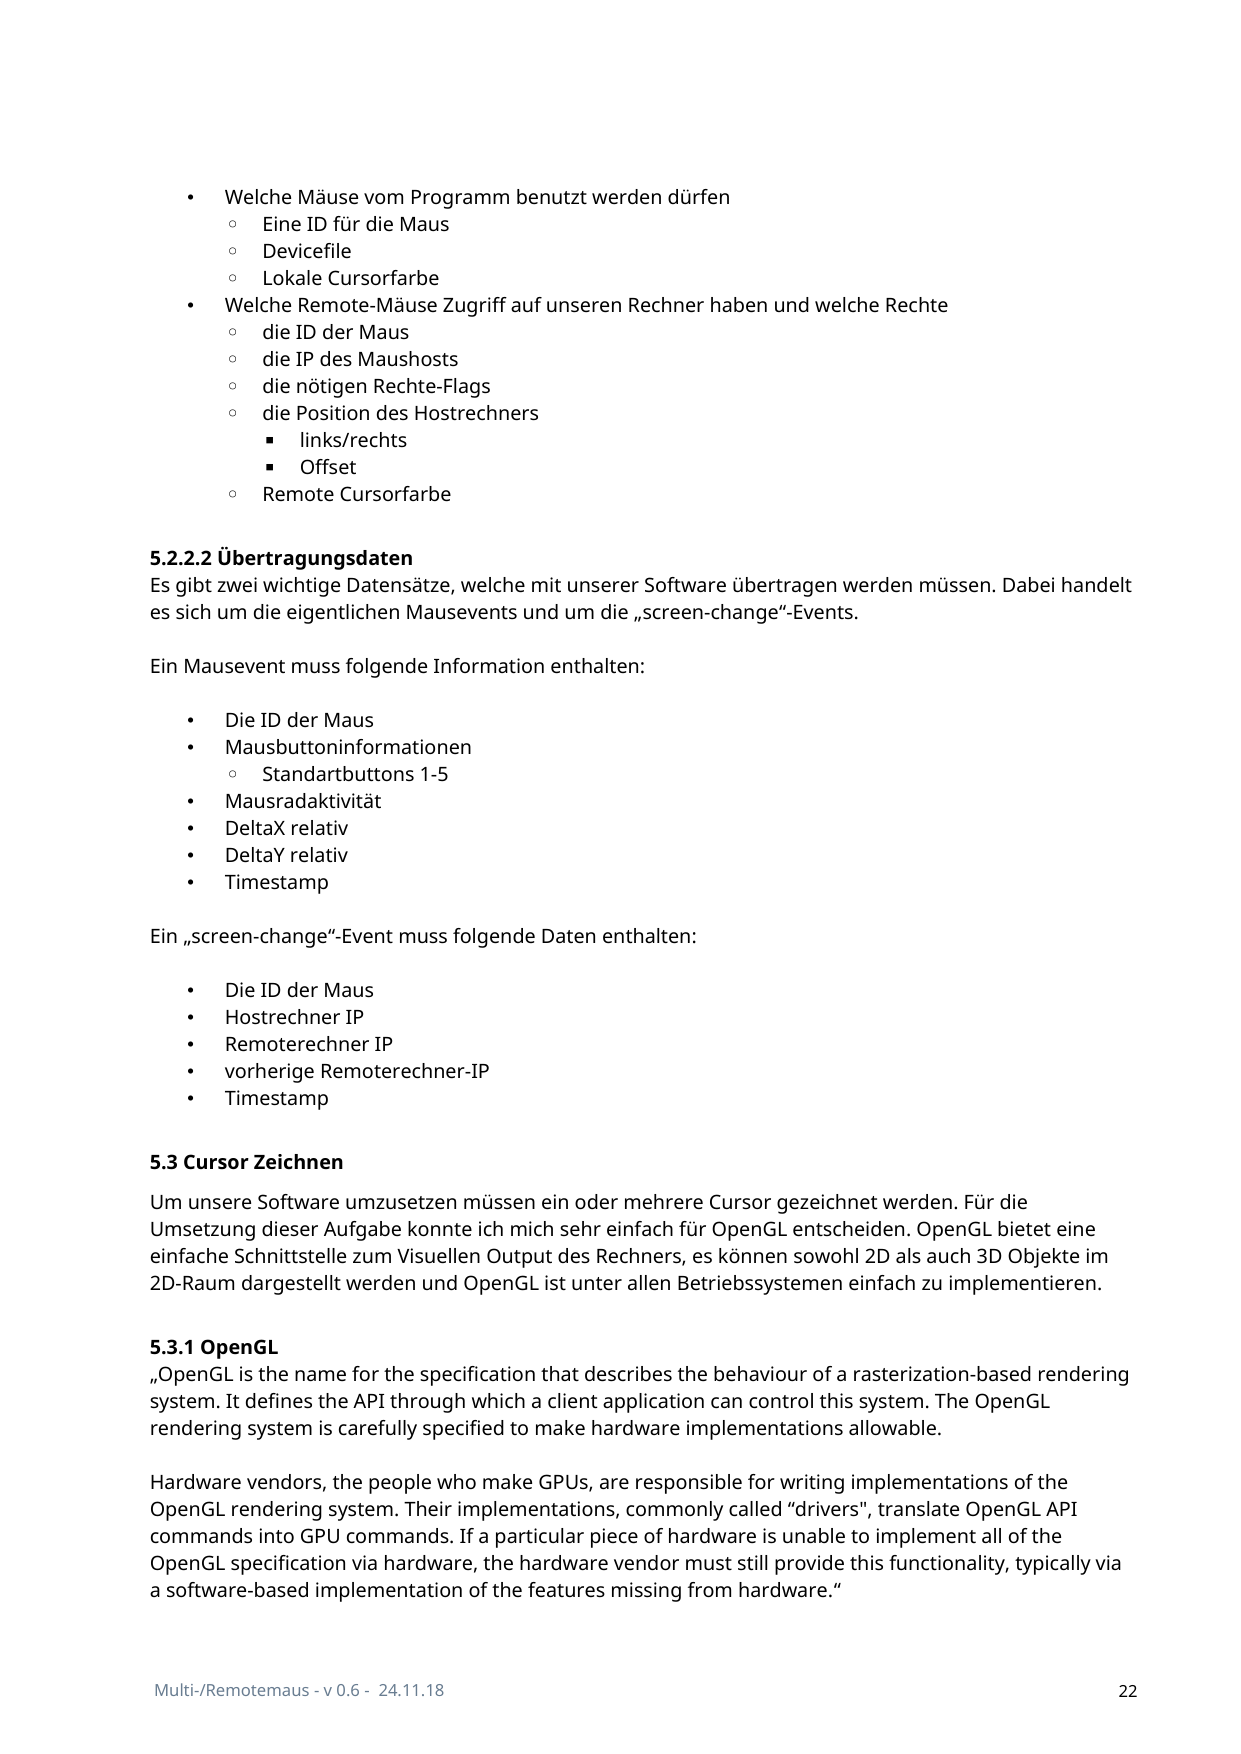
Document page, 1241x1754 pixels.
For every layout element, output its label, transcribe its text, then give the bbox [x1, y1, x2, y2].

list Standartbuttons 1-5 [224, 760, 1136, 787]
list die IP des Maushosts [224, 345, 1136, 372]
list Remoterechner IP [187, 1030, 1136, 1057]
list Mausradaktivität [187, 787, 1136, 814]
text Ein „screen-change“-Event muss folgende Daten enthalten: [149, 922, 1136, 949]
list die ID der Maus [224, 318, 1136, 345]
list Welche Mäuse vom Programm benutzt werden dürfen [187, 183, 1136, 210]
list Remote Cursorfarbe [224, 480, 1136, 507]
list Die ID der Maus [187, 976, 1136, 1003]
list vorherige Remoterechner-IP [187, 1057, 1136, 1084]
list DeltaX relativ [187, 814, 1136, 841]
list Die ID der Maus [187, 706, 1136, 733]
list Devicefile [224, 237, 1136, 264]
list DeltaY relativ [187, 841, 1136, 868]
list Lokale Cursorfarbe [224, 264, 1136, 291]
list die nötigen Rechte-Flags [224, 372, 1136, 399]
text „OpenGL is the name for the specification that describes the behaviour of a rasterization-based rendering system. It defines the API through which a client application can control this system. The OpenGL rendering system is carefully specified to make hardware implementations allowable. [149, 1360, 1136, 1441]
list links/rechts [262, 426, 1136, 453]
subtitle Übertragungsdaten [149, 544, 1136, 571]
list Mausbuttoninformationen [187, 733, 1136, 760]
list Offset [262, 453, 1136, 480]
list Eine ID für die Maus [224, 210, 1136, 237]
text Es gibt zwei wichtige Datensätze, welche mit unserer Software übertragen werden müssen. Dabei handelt es sich um die eigentlichen Mausevents und um die „screen-change“-Events. [149, 571, 1136, 625]
text Ein Mausevent muss folgende Information enthalten: [149, 652, 1136, 679]
text Um unsere Software umzusetzen müssen ein oder mehrere Cursor gezeichnet werden. Für die Umsetzung dieser Aufgabe konnte ich mich sehr einfach für OpenGL entscheiden. OpenGL bietet eine einfache Schnittstelle zum Visuellen Output des Rechners, es können sowohl 2D als auch 3D Objekte im 2D-Raum dargestellt werden und OpenGL ist unter allen Betriebssystemen einfach zu implementieren. [149, 1188, 1136, 1296]
subtitle OpenGL [149, 1333, 1136, 1360]
list Welche Remote-Mäuse Zugriff auf unseren Rechner haben und welche Rechte [187, 291, 1136, 318]
subtitle Cursor Zeichnen [149, 1148, 1136, 1175]
list die Position des Hostrechners [224, 399, 1136, 426]
text Hardware vendors, the people who make GPUs, are responsible for writing implementations of the OpenGL rendering system. Their implementations, commonly called “drivers", translate OpenGL API commands into GPU commands. If a particular piece of hardware is unable to implement all of the OpenGL specification via hardware, the hardware vendor must still provide this functionality, typically via a software-based implementation of the features missing from hardware.“ [149, 1468, 1136, 1603]
list Hostrechner IP [187, 1003, 1136, 1030]
list Timestamp [187, 868, 1136, 895]
list Timestamp [187, 1084, 1136, 1111]
